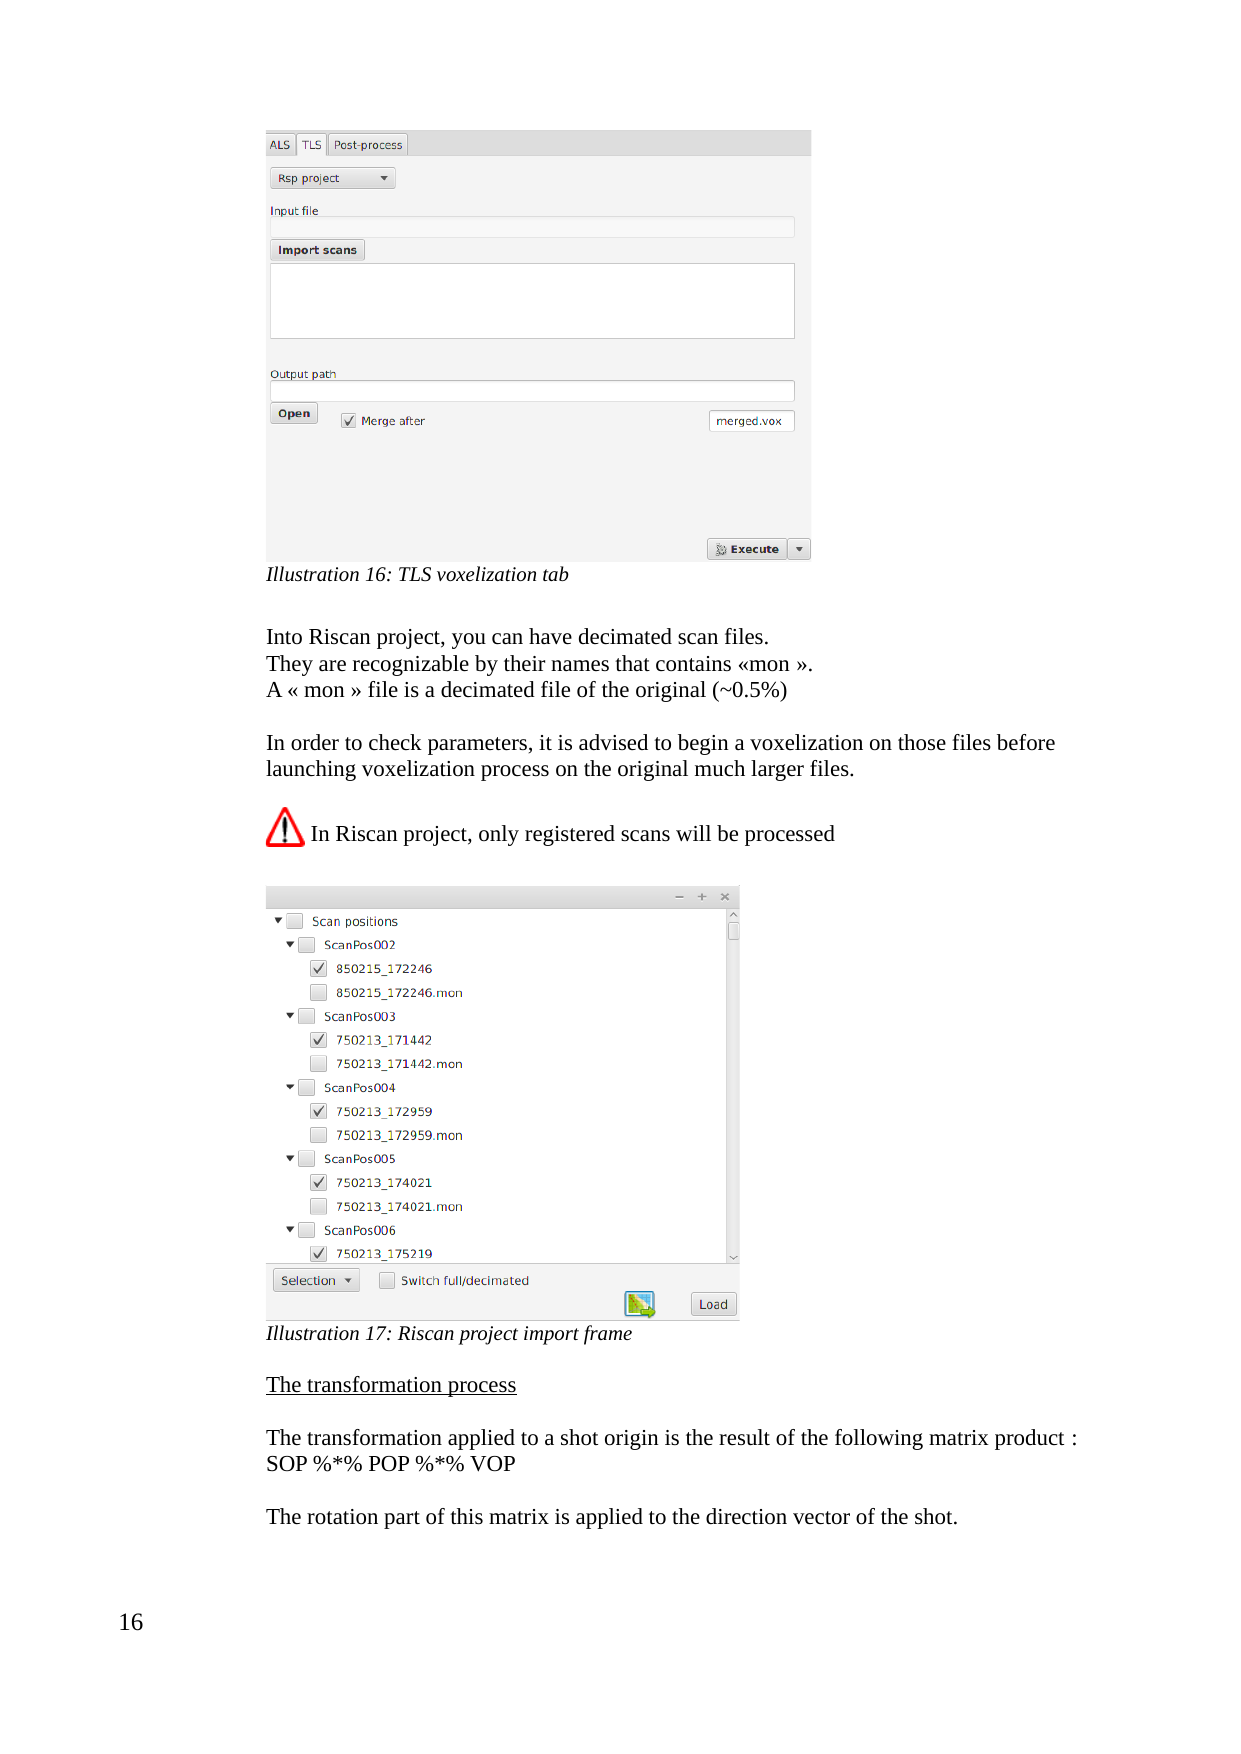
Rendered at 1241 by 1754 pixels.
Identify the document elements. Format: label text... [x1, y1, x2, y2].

text A « mon » file is a decimated file of the original (~0.5%) [266, 676, 1122, 702]
picture [265, 807, 305, 847]
table_header [118, 586, 1122, 623]
text In order to check parameters, it is advised to begin a voxelization on those files before launching voxelization process on the original much larger files. [266, 729, 1122, 782]
text The transformation process [266, 1371, 1122, 1397]
text Illustration 17: Riscan project import frame [266, 1321, 740, 1345]
text They are recognizable by their names that contains «mon ». [266, 650, 1122, 676]
picture [265, 885, 740, 1321]
text Into Riscan project, you can have decimated scan files. [266, 623, 1122, 650]
text SOP %*% POP %*% VOP [266, 1450, 1122, 1476]
text In Riscan project, only registered scans will be processed [305, 808, 1122, 847]
text Illustration 16: TLS voxelization tab [266, 562, 812, 586]
text The transformation applied to a shot origin is the result of the following matrix product : [266, 1424, 1122, 1450]
picture [265, 130, 812, 562]
text The rotation part of this matrix is applied to the direction vector of the shot. [266, 1503, 1122, 1529]
